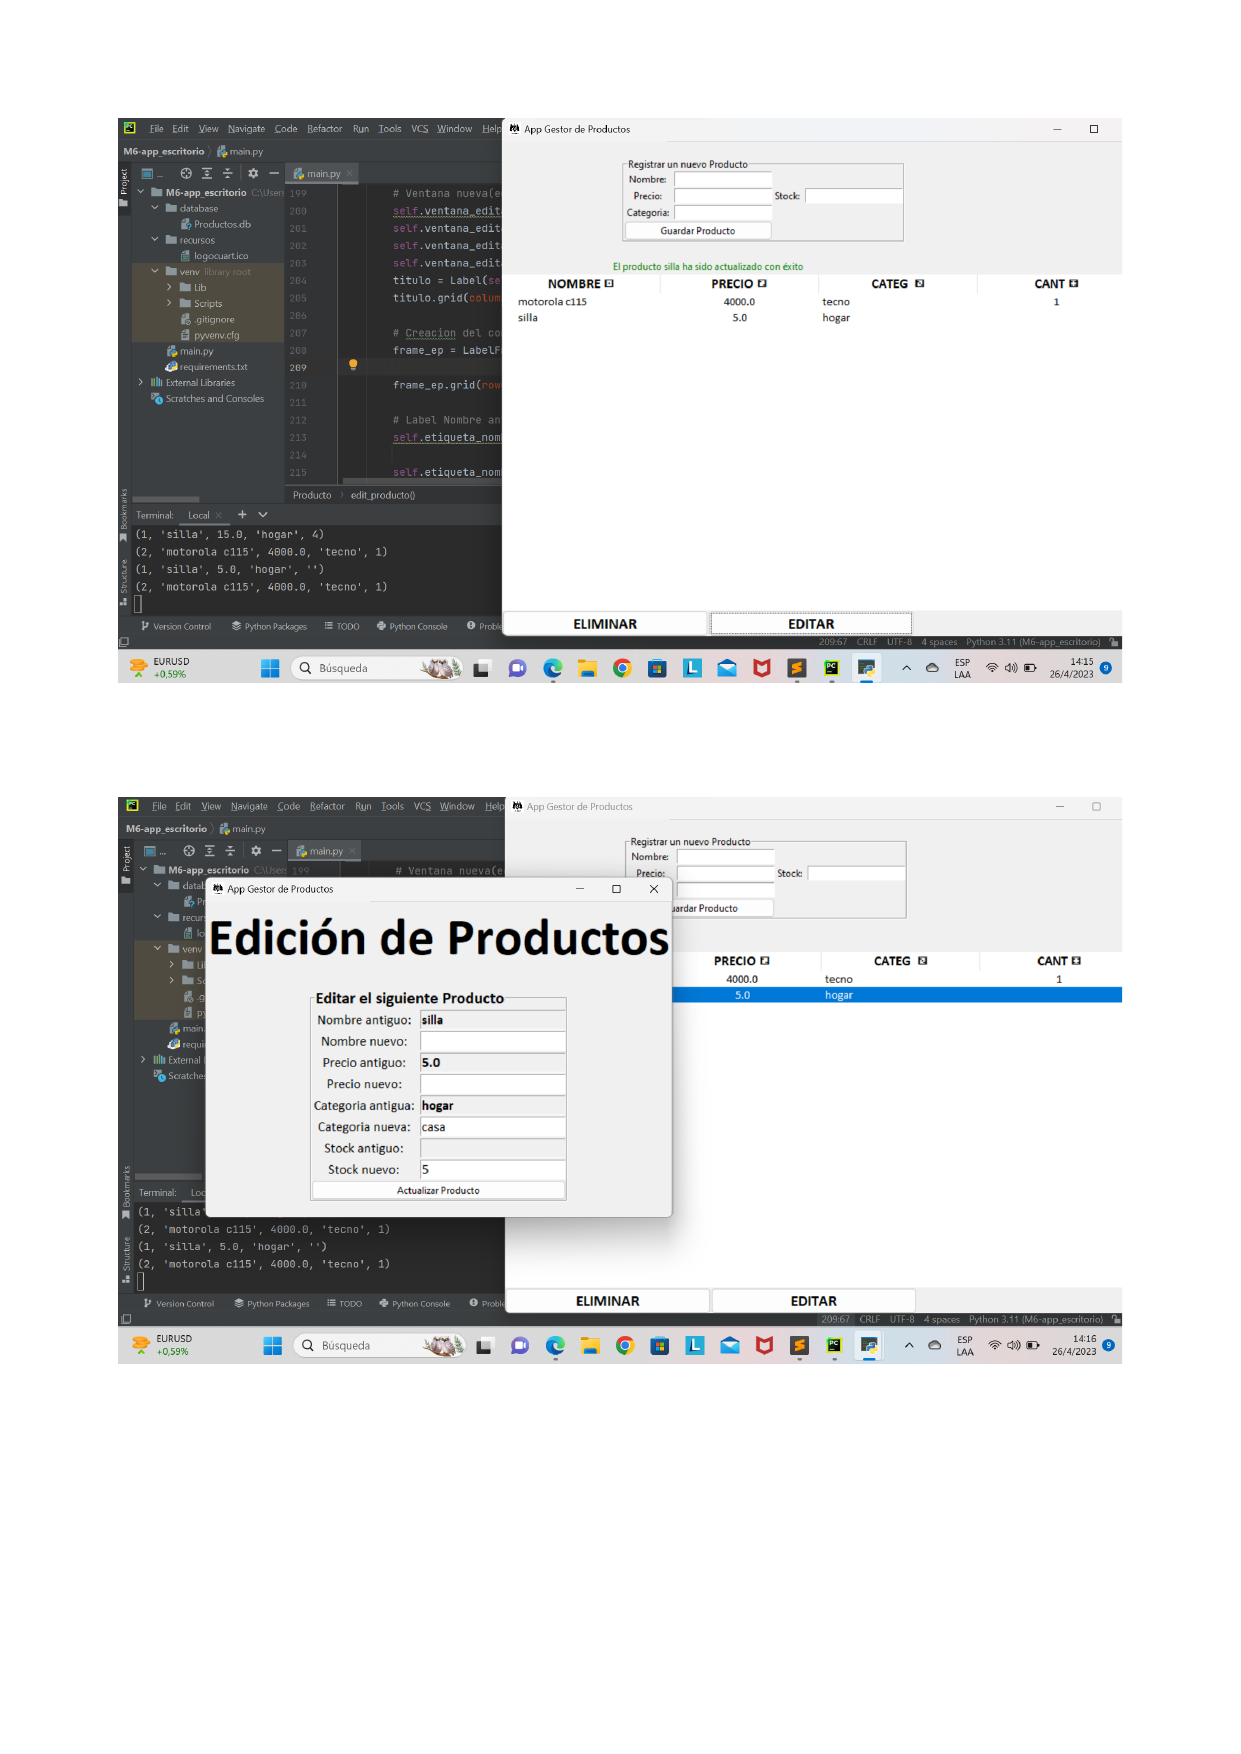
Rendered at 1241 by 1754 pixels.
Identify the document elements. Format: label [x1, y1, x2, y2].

picture [118, 118, 1123, 683]
picture [118, 797, 1123, 1364]
